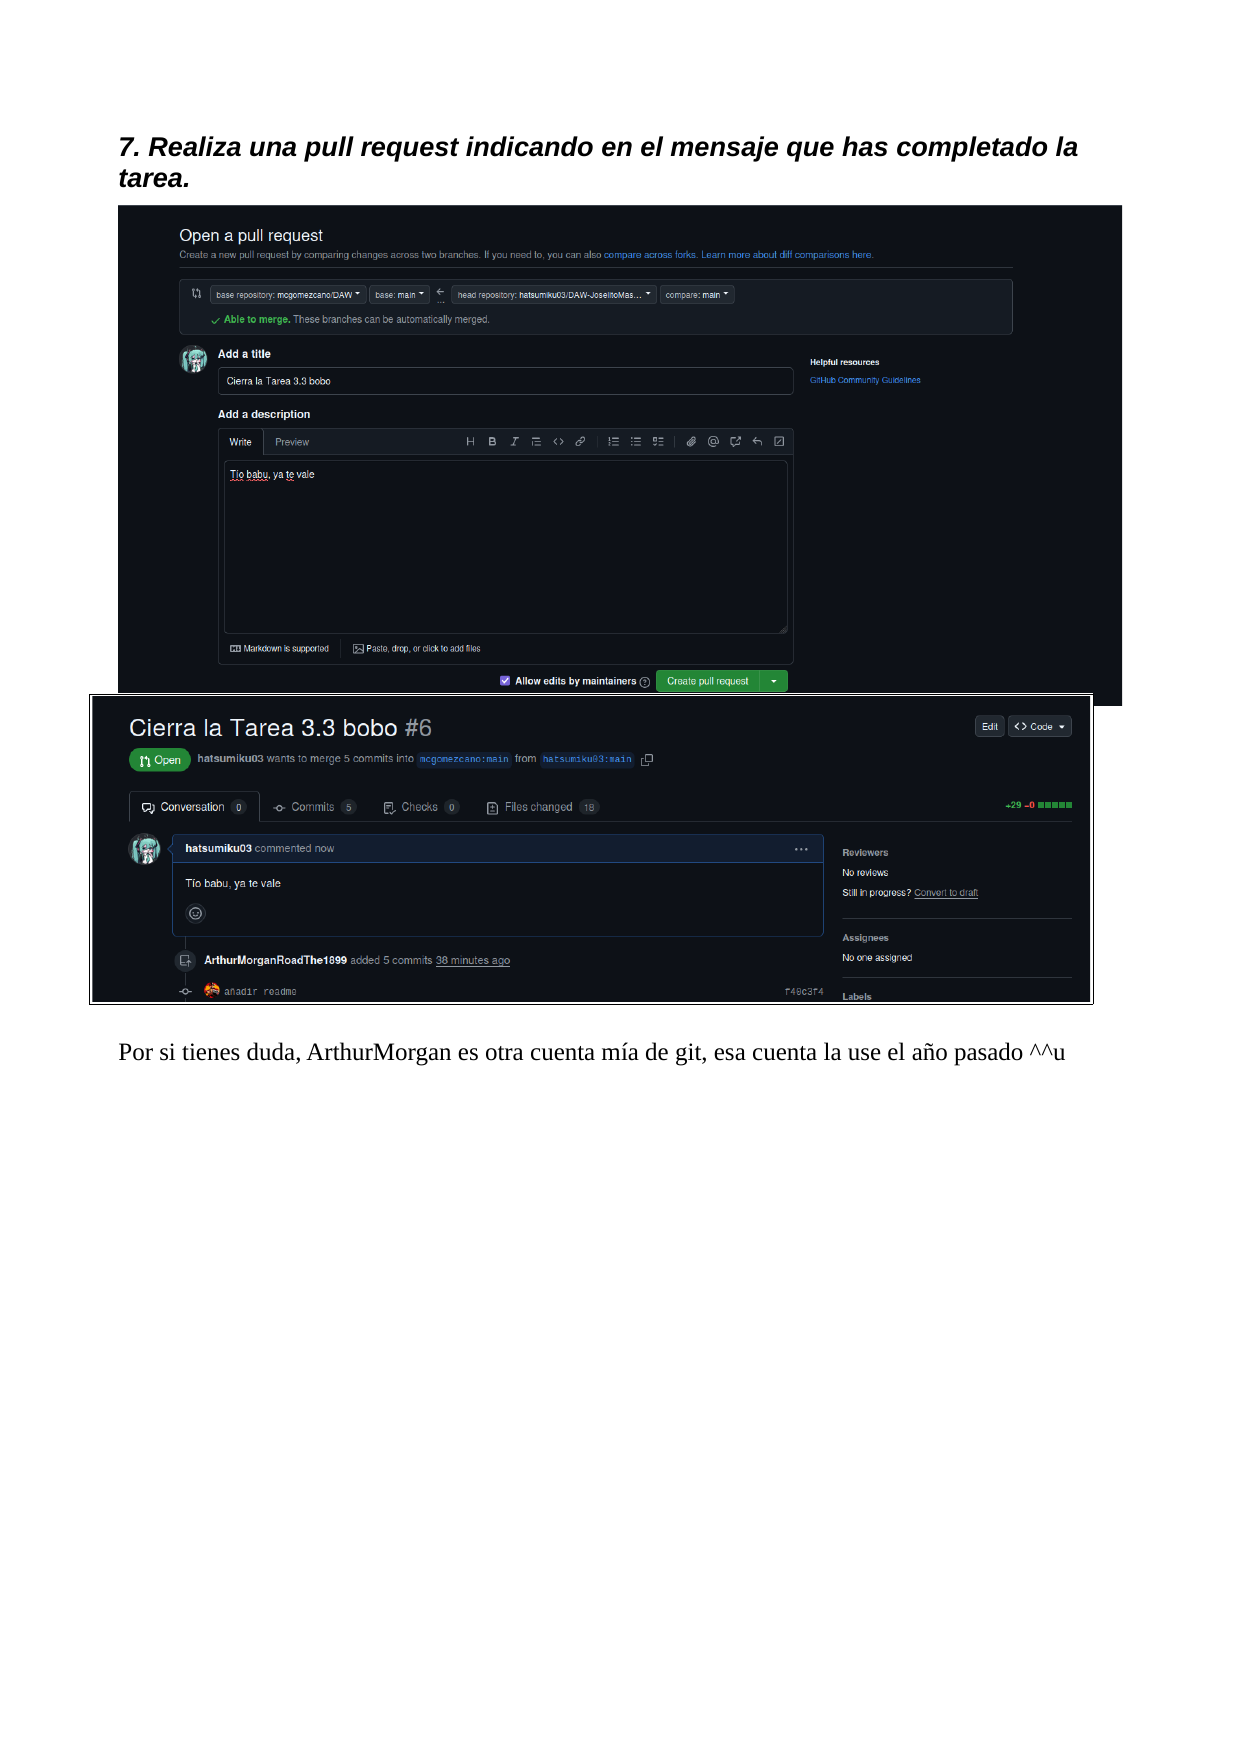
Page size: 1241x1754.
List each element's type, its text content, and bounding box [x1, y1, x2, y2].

subtitle 7. Realiza una pull request indicando en el mensaje que has completado la tarea. [118, 131, 1122, 193]
picture [92, 696, 1091, 1002]
text Por si tienes duda, ArthurMorgan es otra cuenta mía de git, esa cuenta la use el año pasado ^^u [118, 706, 1122, 1066]
picture [118, 205, 1123, 706]
